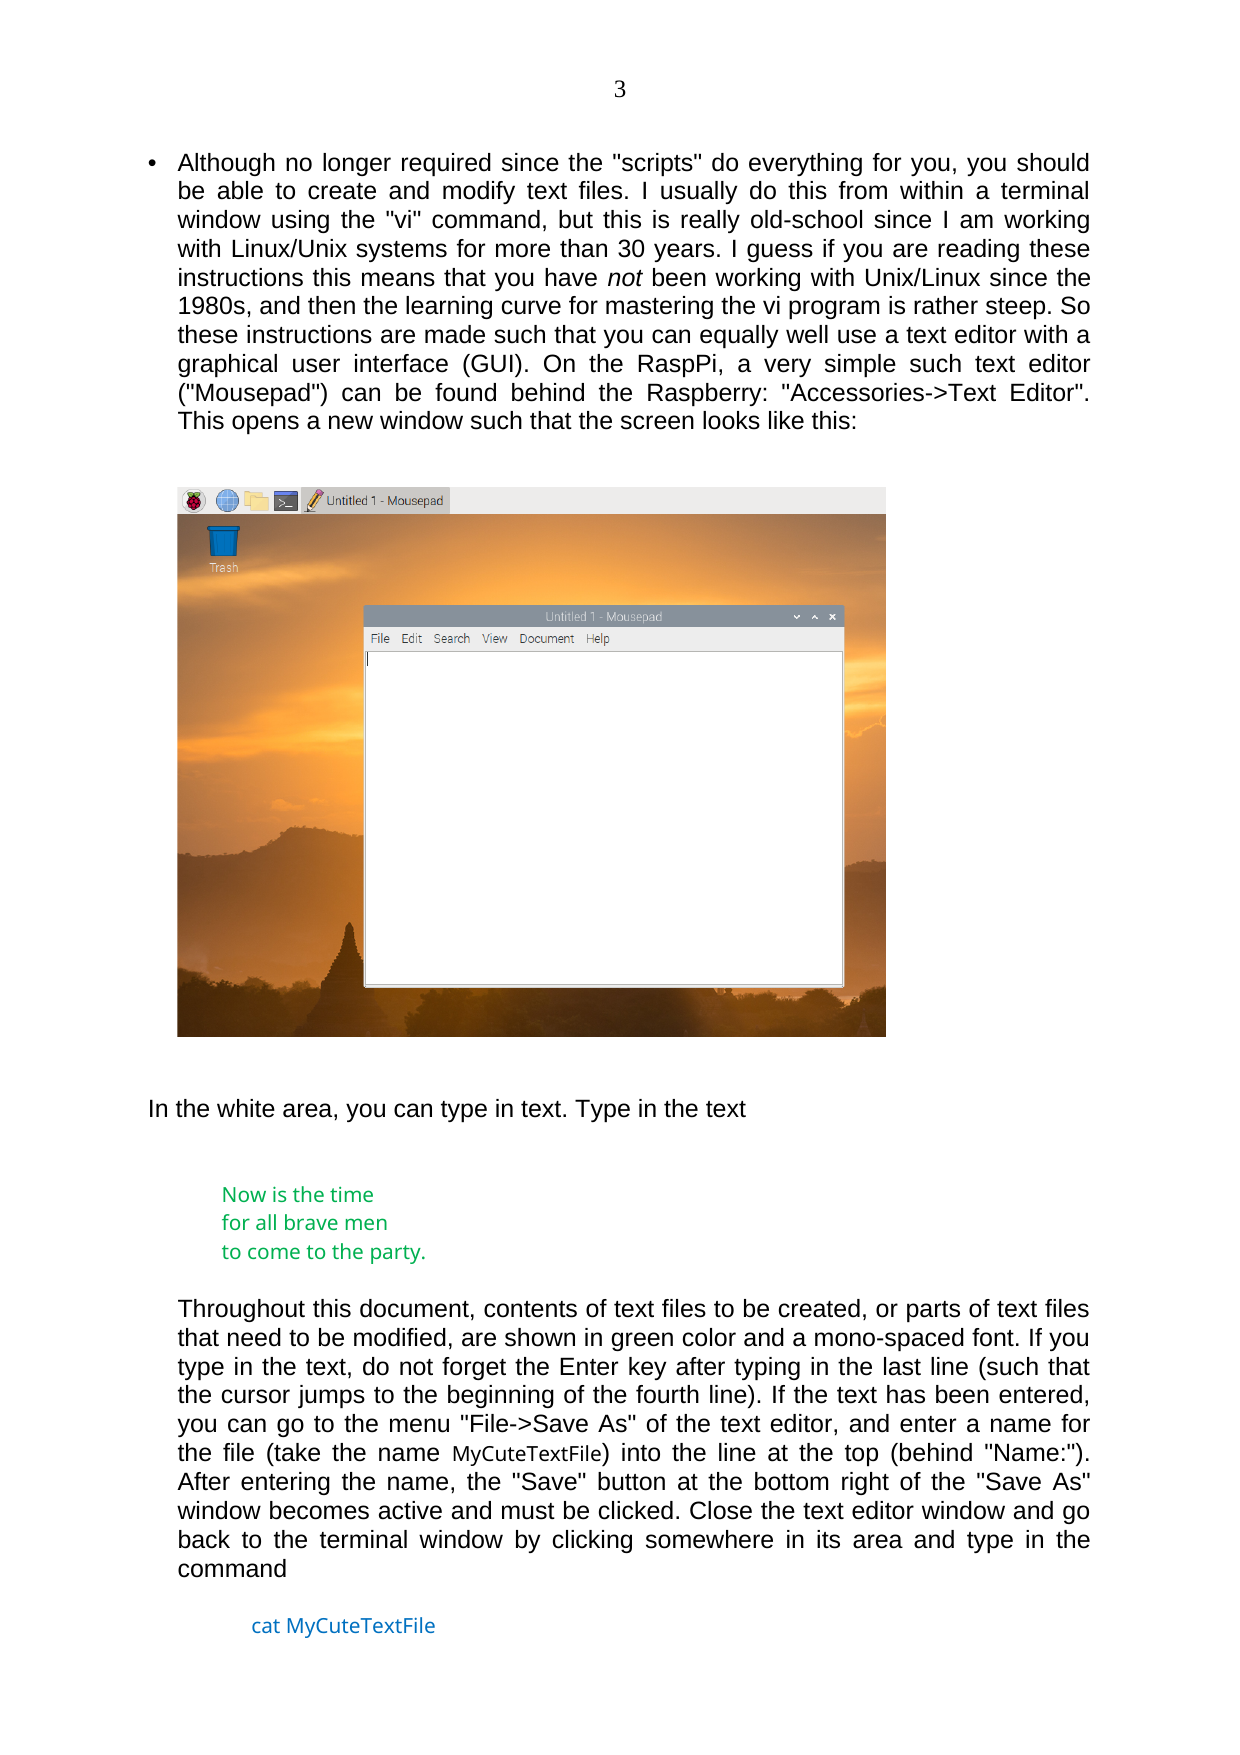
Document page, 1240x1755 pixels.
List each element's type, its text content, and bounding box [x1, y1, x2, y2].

text • Although no longer required since the "scripts" do everything for you, you should be able to create and modify text files. I usually do this from within a terminal window using the "vi" command, but this is really old-school since I am working with Linux/Unix systems for more than 30 years. I guess if you are reading these instructions this means that you have not been working with Unix/Linux since the 1980s, and then the learning curve for mastering the vi program is rather steep. So these instructions are made such that you can equally well use a text editor with a graphical user interface (GUI). On the RaspPi, a very simple such text editor ("Mousepad") can be found behind the Raspberry: "Accessories->Text Editor". This opens a new window such that the screen looks like this: [148, 148, 1092, 435]
text to come to the party. [148, 1237, 1092, 1265]
text Now is the time [148, 1180, 1092, 1208]
text for all brave men [148, 1208, 1092, 1237]
text In the white area, you can type in text. Type in the text [148, 1094, 1092, 1122]
text Throughout this document, contents of text files to be created, or parts of text files that need to be modified, are shown in green color and a mono-spaced font. If you type in the text, do not forget the Enter key after typing in the last line (such that the cursor jumps to the beginning of the fourth line). If the text has been entered, you can go to the menu "File->Save As" of the text editor, and enter a name for the file (take the name MyCuteTextFile) into the line at the top (behind "Name:"). After entering the name, the "Save" button at the bottom right of the "Save As" window becomes active and must be clicked. Close the text editor window and go back to the terminal window by clicking somewhere in its area and type in the command [148, 1294, 1092, 1582]
text cat MyCuteTextFile [148, 1611, 1092, 1639]
